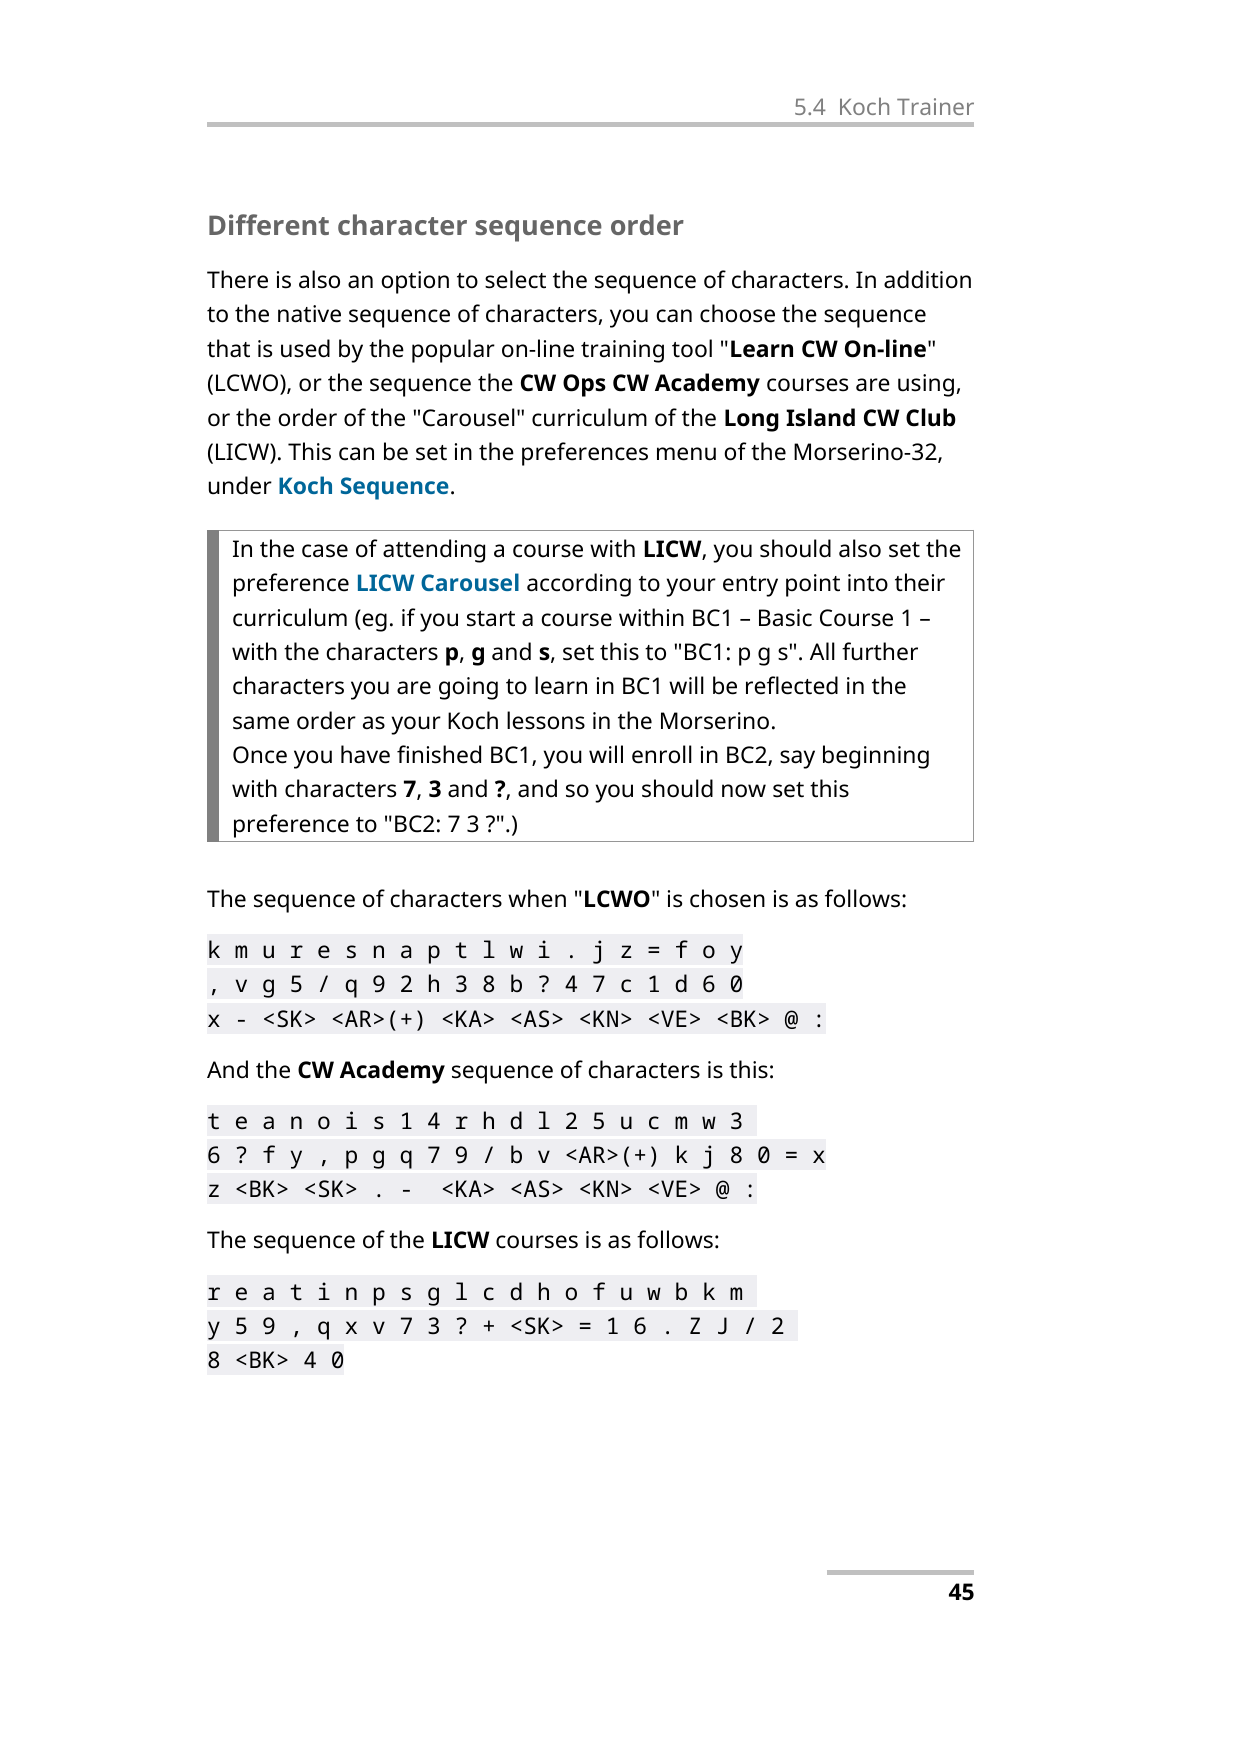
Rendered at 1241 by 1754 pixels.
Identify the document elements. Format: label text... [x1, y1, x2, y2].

text The sequence of the LICW courses is as follows: [207, 1224, 974, 1256]
text Different character sequence order [207, 207, 974, 244]
text And the CW Academy sequence of characters is this: [207, 1053, 974, 1085]
text t e a n o i s 1 4 r h d l 2 5 u c m w 3 6 ? f y , p g q 7 9 / b v <AR>(+) k j 8 0 = x z <BK> <SK> . - <KA> <AS> <KN> <VE> @ : [207, 1104, 974, 1204]
text The sequence of characters when "LCWO" is chosen is as follows: [207, 883, 974, 914]
text There is also an option to select the sequence of characters. In addition to the native sequence of characters, you can choose the sequence that is used by the popular on-line training tool "Learn CW On-line" (LCWO), or the sequence the CW Ops CW Academy courses are using, or the order of the "Carousel" curriculum of the Long Island CW Club (LICW). This can be set in the preferences menu of the Morserino-32, under Koch Sequence. [207, 264, 974, 501]
text r e a t i n p s g l c d h o f u w b k m y 5 9 , q x v 7 3 ? + <SK> = 1 6 . Z J / 2 8 <BK> 4 0 [207, 1275, 974, 1375]
text In the case of attending a course with LICW, you should also set the preference LICW Carousel according to your entry point into their curriculum (eg. if you start a course within BC1 – Basic Course 1 – with the characters p, g and s, set this to "BC1: p g s". All further characters you are going to learn in BC1 will be reflected in the same order as your Koch lessons in the Morserino. Once you have finished BC1, you will enroll in BC2, say beginning with characters 7, 3 and ?, and so you should now set this preference to "BC2: 7 3 ?".) [219, 531, 973, 841]
text k m u r e s n a p t l w i . j z = f o y , v g 5 / q 9 2 h 3 8 b ? 4 7 c 1 d 6 0 x - <SK> <AR>(+) <KA> <AS> <KN> <VE> <BK> @ : [207, 934, 974, 1034]
